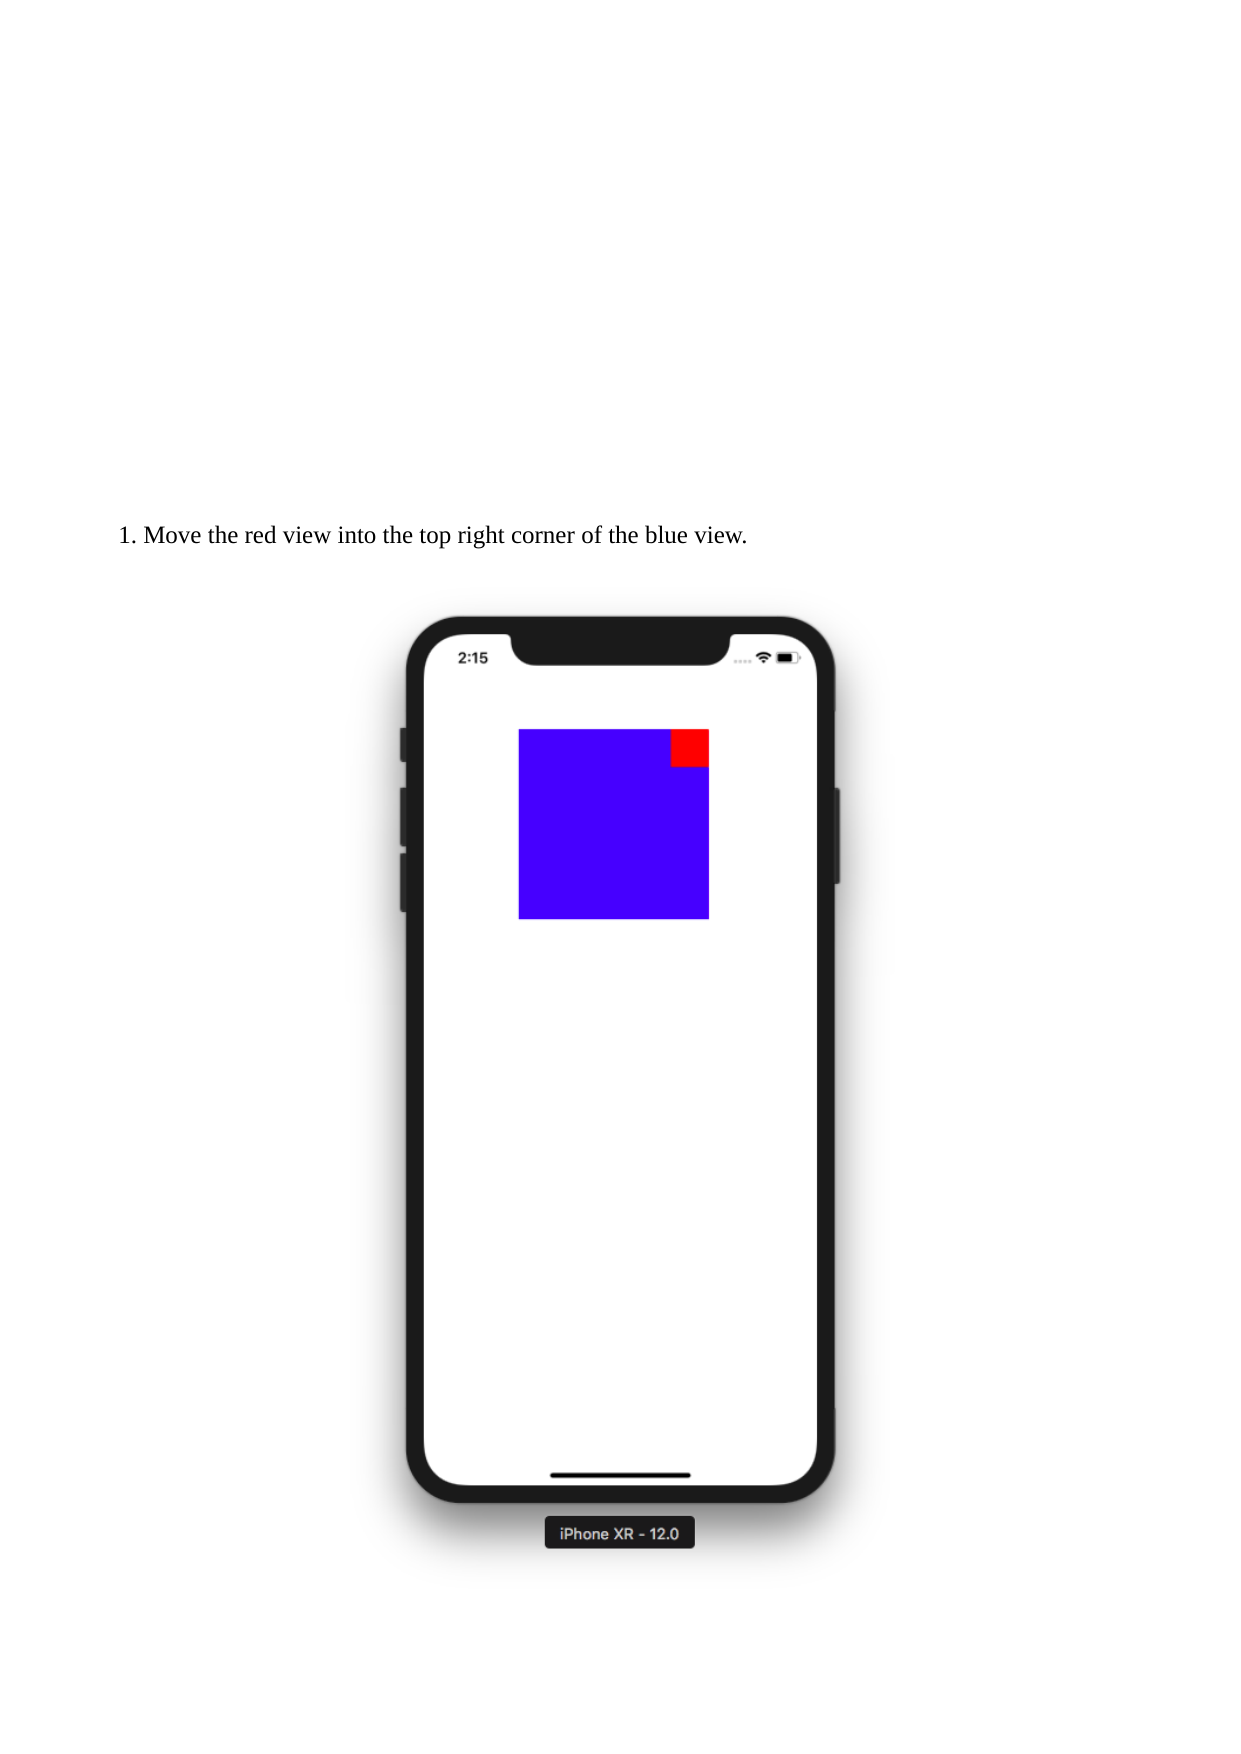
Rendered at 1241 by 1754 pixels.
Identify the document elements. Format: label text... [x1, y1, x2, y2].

picture [330, 578, 911, 1598]
text 1. Move the red view into the top right corner of the blue view. [118, 521, 1122, 549]
